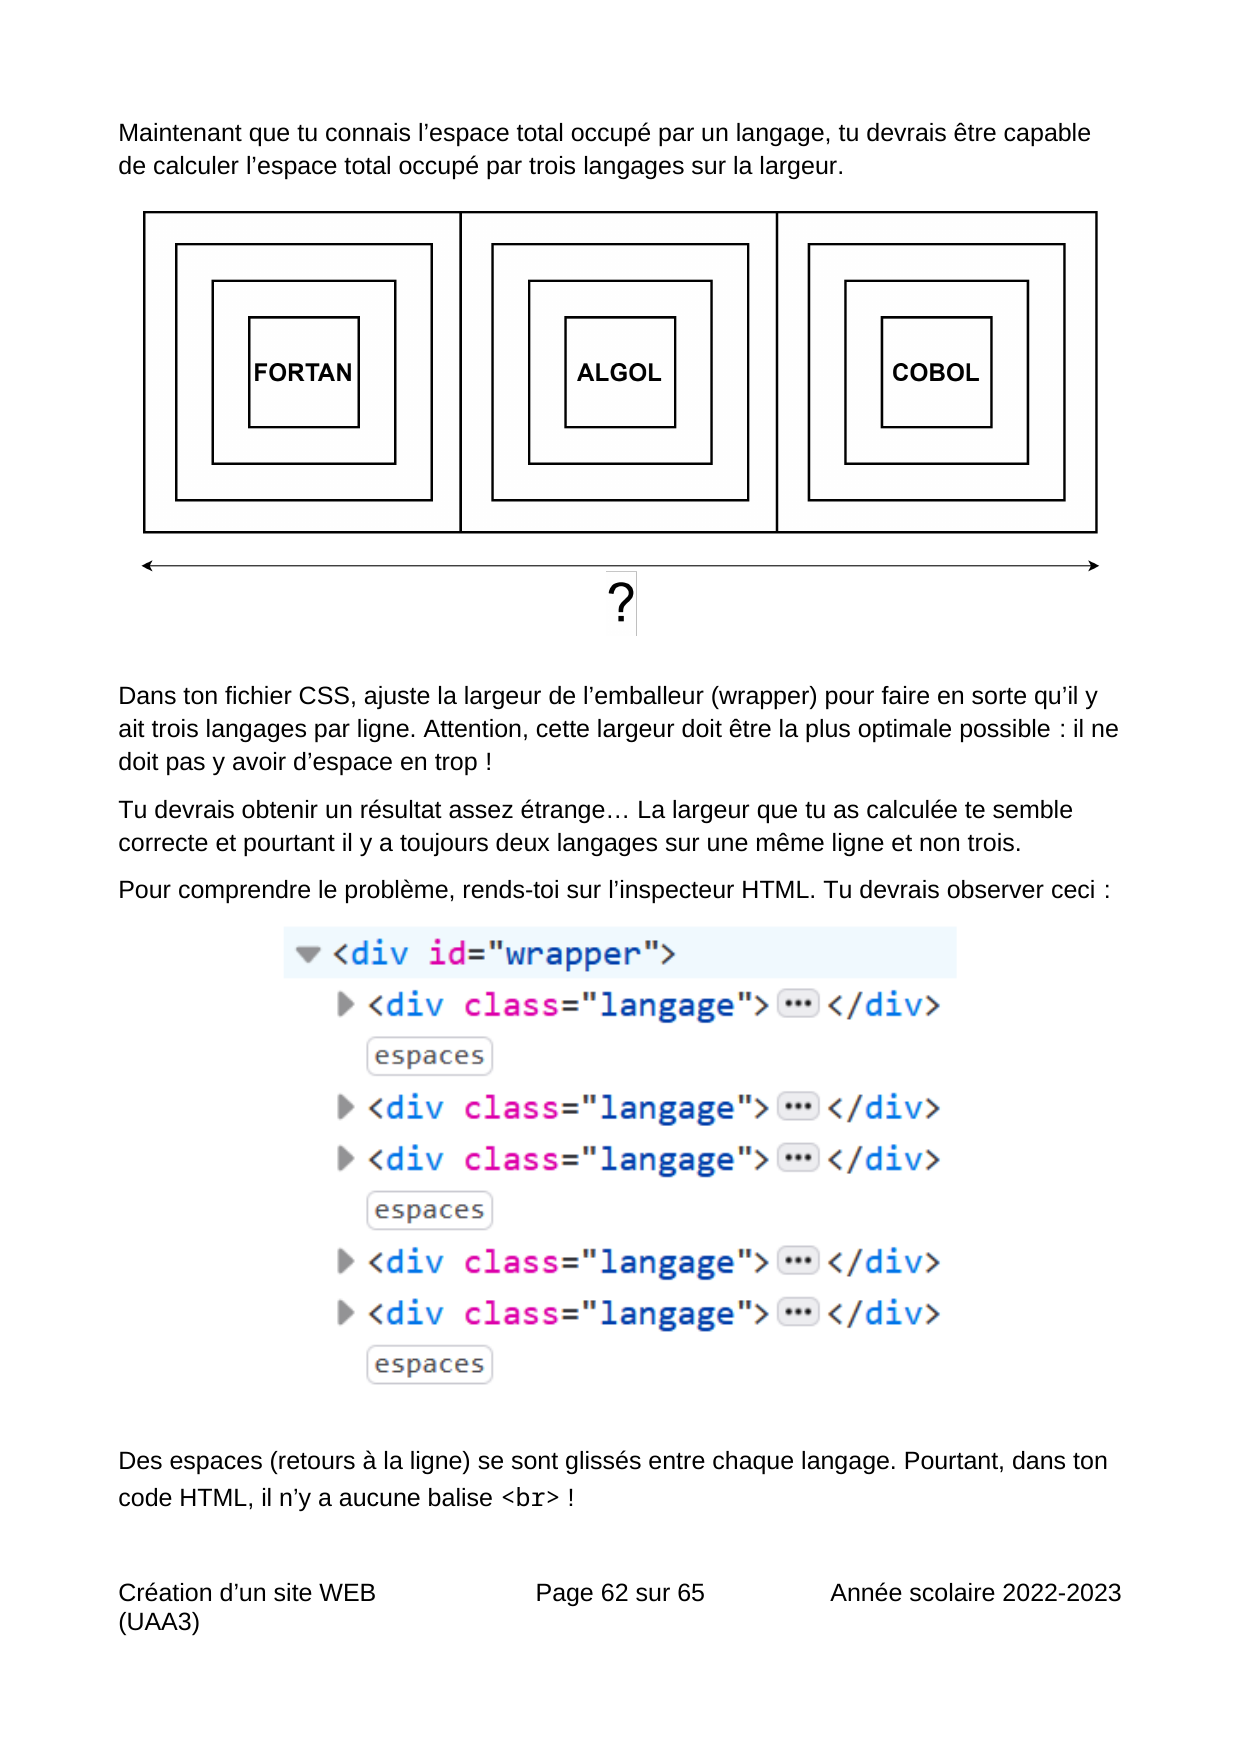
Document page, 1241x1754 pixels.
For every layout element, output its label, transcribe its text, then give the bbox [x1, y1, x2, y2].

text Maintenant que tu connais l’espace total occupé par un langage, tu devrais être capable de calculer l’espace total occupé par trois langages sur la largeur. [118, 118, 1122, 180]
text Des espaces (retours à la ligne) se sont glissés entre chaque langage. Pourtant, dans ton code HTML, il n’y a aucune balise <br> ! [118, 1446, 1122, 1514]
picture [118, 198, 1123, 648]
picture [283, 922, 957, 1395]
text Dans ton fichier CSS, ajuste la largeur de l’emballeur (wrapper) pour faire en sorte qu’il y ait trois langages par ligne. Attention, cette largeur doit être la plus optimale possible : il ne doit pas y avoir d’espace en trop ! [118, 648, 1122, 776]
text Tu devrais obtenir un résultat assez étrange… La largeur que tu as calculée te semble correcte et pourtant il y a toujours deux langages sur une même ligne et non trois. [118, 794, 1122, 856]
text Pour comprendre le problème, rends-toi sur l’inspecteur HTML. Tu devrais observer ceci : [118, 875, 1122, 904]
